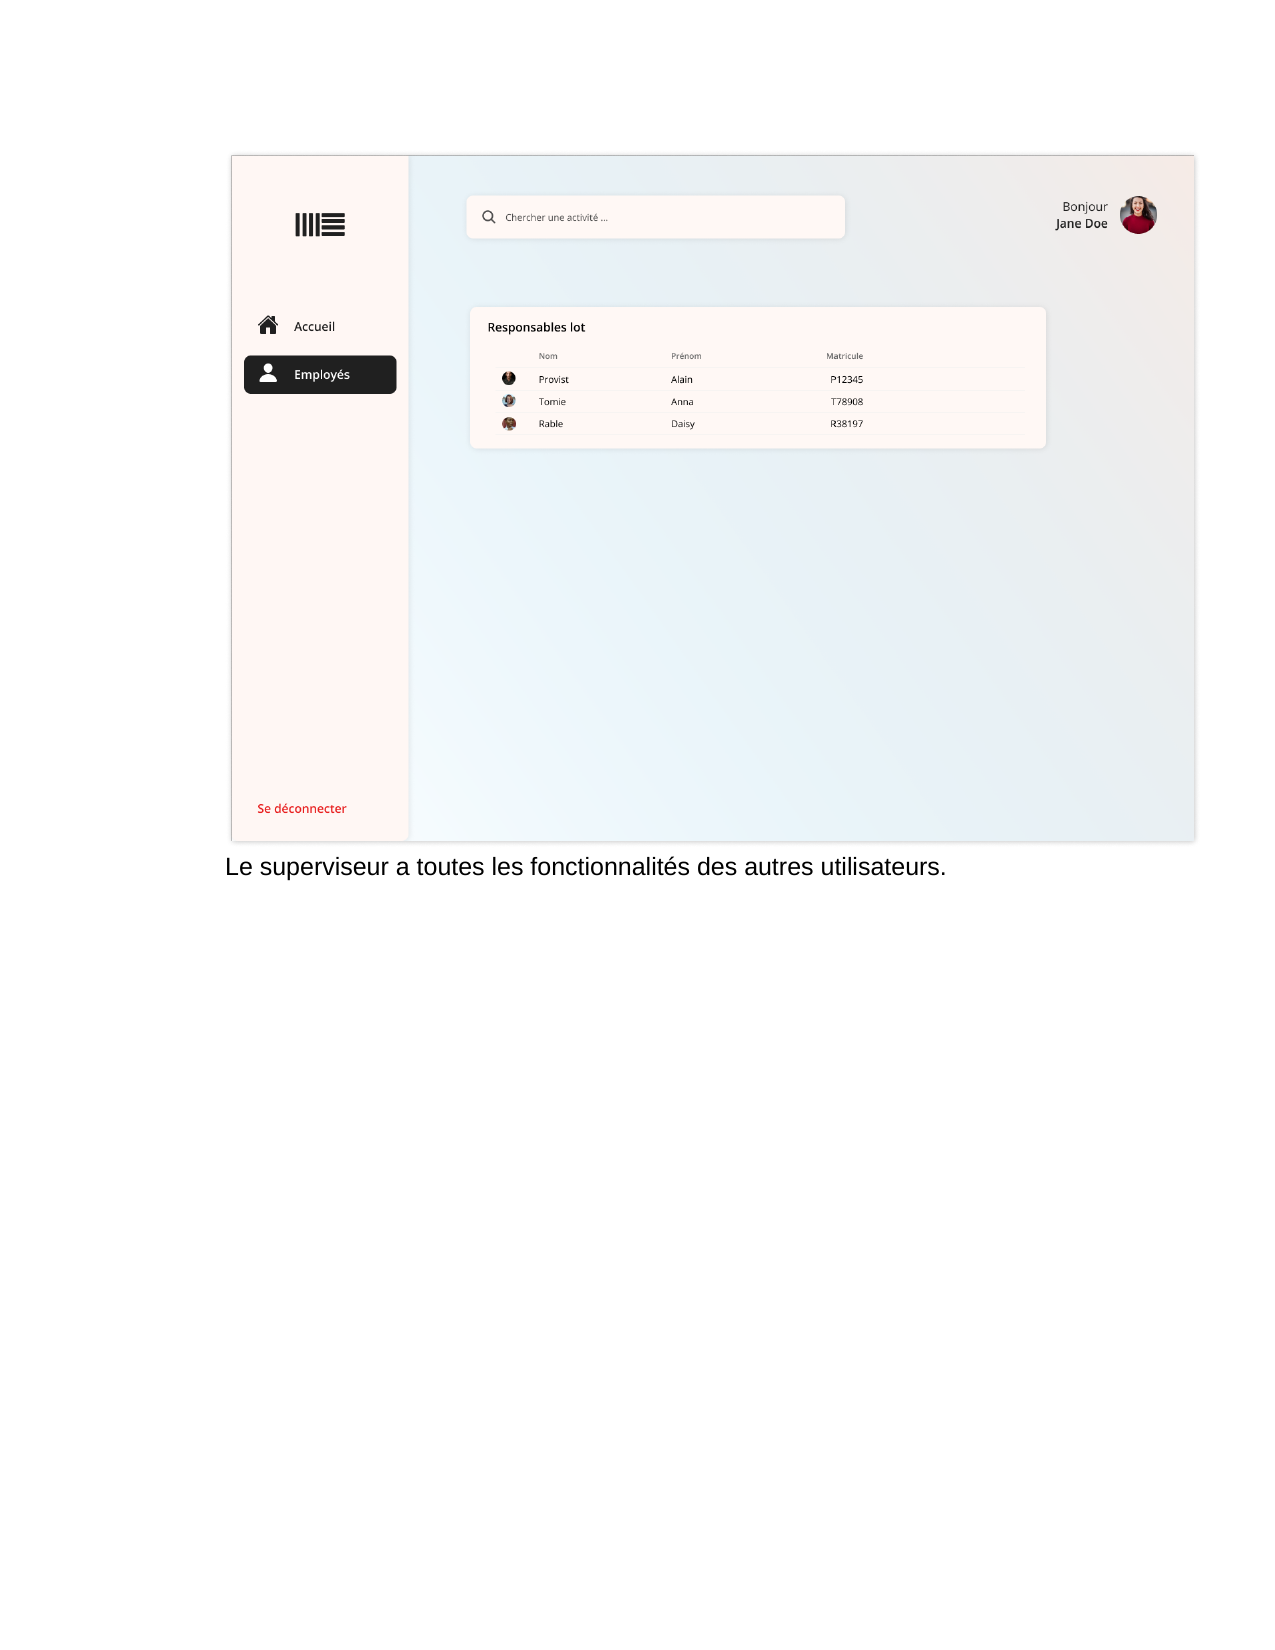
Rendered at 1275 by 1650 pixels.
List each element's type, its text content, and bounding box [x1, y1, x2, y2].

text Le superviseur a toutes les fonctionnalités des autres utilisateurs. [150, 852, 1125, 881]
picture [225, 150, 1200, 848]
